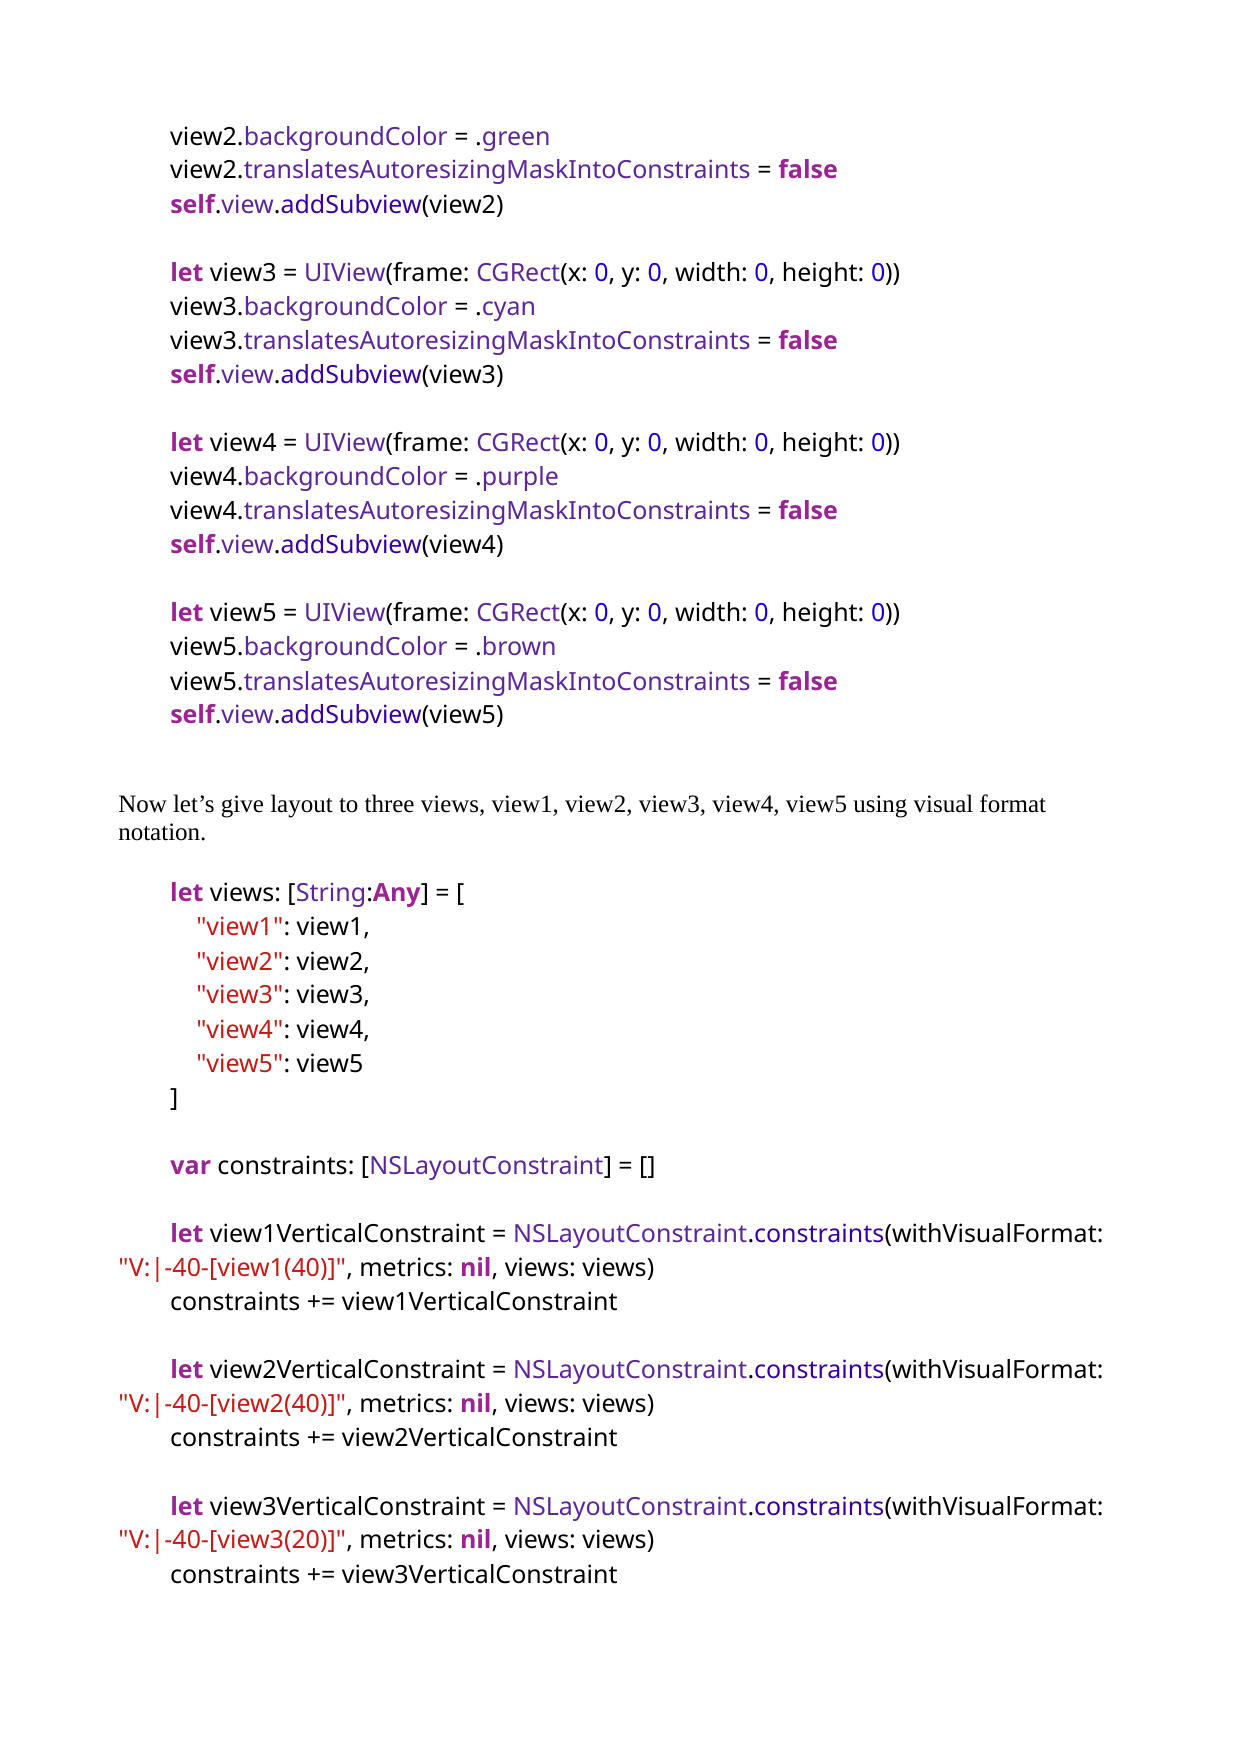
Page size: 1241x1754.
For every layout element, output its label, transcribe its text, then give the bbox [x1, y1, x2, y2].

text "view1": view1, [118, 909, 1122, 943]
text let view3VerticalConstraint = NSLayoutConstraint.constraints(withVisualFormat: "V:|-40-[view3(20)]", metrics: nil, views: views) [118, 1488, 1122, 1556]
text let views: [String:Any] = [ [118, 875, 1122, 909]
text view4.translatesAutoresizingMaskIntoConstraints = false [118, 493, 1122, 527]
text ] [118, 1079, 1122, 1113]
text "view3": view3, [118, 977, 1122, 1011]
text "view5": view5 [118, 1045, 1122, 1079]
text self.view.addSubview(view5) [118, 697, 1122, 731]
text self.view.addSubview(view3) [118, 357, 1122, 391]
text "view4": view4, [118, 1011, 1122, 1045]
text constraints += view2VerticalConstraint [118, 1420, 1122, 1454]
text view3.backgroundColor = .cyan [118, 288, 1122, 322]
text let view3 = UIView(frame: CGRect(x: 0, y: 0, width: 0, height: 0)) [118, 254, 1122, 288]
text "view2": view2, [118, 943, 1122, 977]
text let view2VerticalConstraint = NSLayoutConstraint.constraints(withVisualFormat: "V:|-40-[view2(40)]", metrics: nil, views: views) [118, 1352, 1122, 1420]
text self.view.addSubview(view2) [118, 186, 1122, 220]
text view3.translatesAutoresizingMaskIntoConstraints = false [118, 322, 1122, 357]
text view2.translatesAutoresizingMaskIntoConstraints = false [118, 152, 1122, 186]
text view5.backgroundColor = .brown [118, 629, 1122, 663]
text Now let’s give layout to three views, view1, view2, view3, view4, view5 using visual format notation. [118, 789, 1122, 846]
text let view1VerticalConstraint = NSLayoutConstraint.constraints(withVisualFormat: "V:|-40-[view1(40)]", metrics: nil, views: views) [118, 1216, 1122, 1284]
text self.view.addSubview(view4) [118, 527, 1122, 561]
text var constraints: [NSLayoutConstraint] = [] [118, 1147, 1122, 1182]
text let view4 = UIView(frame: CGRect(x: 0, y: 0, width: 0, height: 0)) [118, 425, 1122, 459]
text constraints += view1VerticalConstraint [118, 1284, 1122, 1318]
text view2.backgroundColor = .green [118, 118, 1122, 152]
text view5.translatesAutoresizingMaskIntoConstraints = false [118, 663, 1122, 697]
text view4.backgroundColor = .purple [118, 459, 1122, 493]
text constraints += view3VerticalConstraint [118, 1556, 1122, 1590]
text let view5 = UIView(frame: CGRect(x: 0, y: 0, width: 0, height: 0)) [118, 595, 1122, 629]
